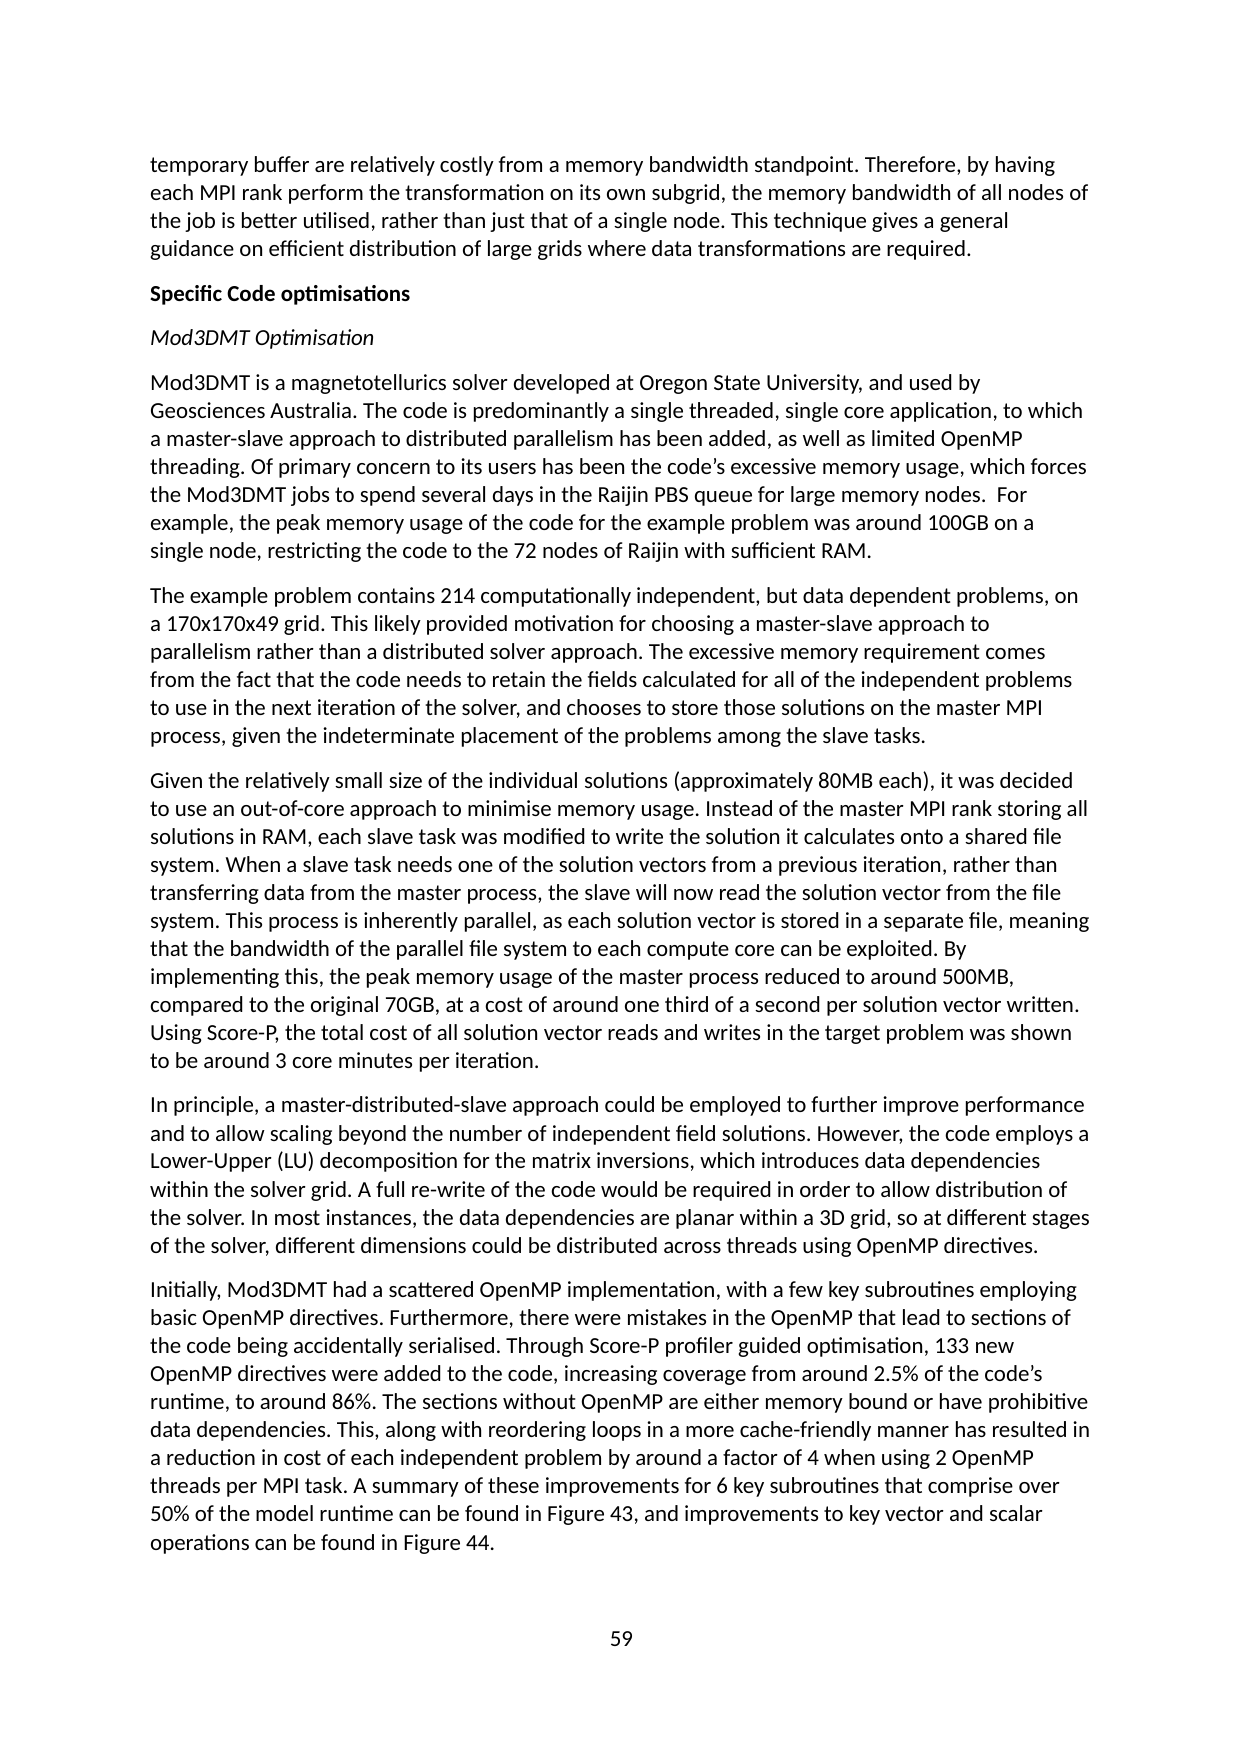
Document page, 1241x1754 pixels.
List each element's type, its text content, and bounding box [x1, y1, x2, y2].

text temporary buffer are relatively costly from a memory bandwidth standpoint. Therefore, by having each MPI rank perform the transformation on its own subgrid, the memory bandwidth of all nodes of the job is better utilised, rather than just that of a single node. This technique gives a general guidance on efficient distribution of large grids where data transformations are required. [150, 150, 1092, 262]
text The example problem contains 214 computationally independent, but data dependent problems, on a 170x170x49 grid. This likely provided motivation for choosing a master-slave approach to parallelism rather than a distributed solver approach. The excessive memory requirement comes from the fact that the code needs to retain the fields calculated for all of the independent problems to use in the next iteration of the solver, and chooses to store those solutions on the master MPI process, given the indeterminate placement of the problems among the slave tasks. [150, 581, 1092, 749]
text In principle, a master-distributed-slave approach could be employed to further improve performance and to allow scaling beyond the number of independent field solutions. However, the code employs a Lower-Upper (LU) decomposition for the matrix inversions, which introduces data dependencies within the solver grid. A full re-write of the code would be required in order to allow distribution of the solver. In most instances, the data dependencies are planar within a 3D grid, so at different stages of the solver, different dimensions could be distributed across threads using OpenMP directives. [150, 1091, 1092, 1259]
text Mod3DMT is a magnetotellurics solver developed at Oregon State University, and used by Geosciences Australia. The code is predominantly a single threaded, single core application, to which a master-slave approach to distributed parallelism has been added, as well as limited OpenMP threading. Of primary concern to its users has been the code’s excessive memory usage, which forces the Mod3DMT jobs to spend several days in the Raijin PBS queue for large memory nodes. For example, the peak memory usage of the code for the example problem was around 100GB on a single node, restricting the code to the 72 nodes of Raijin with sufficient RAM. [150, 368, 1092, 564]
text Given the relatively small size of the individual solutions (approximately 80MB each), it was decided to use an out-of-core approach to minimise memory usage. Instead of the master MPI rank storing all solutions in RAM, each slave task was modified to write the solution it calculates onto a shared file system. When a slave task needs one of the solution vectors from a previous iteration, rather than transferring data from the master process, the slave will now read the solution vector from the file system. This process is inherently parallel, as each solution vector is stored in a separate file, meaning that the bandwidth of the parallel file system to each compute core can be exploited. By implementing this, the peak memory usage of the master process reduced to around 500MB, compared to the original 70GB, at a cost of around one third of a second per solution vector written. Using Score-P, the total cost of all solution vector reads and writes in the target problem was shown to be around 3 core minutes per iteration. [150, 766, 1092, 1074]
text Mod3DMT Optimisation [150, 323, 1092, 351]
text Specific Code optimisations [150, 279, 1092, 307]
text Initially, Mod3DMT had a scattered OpenMP implementation, with a few key subroutines employing basic OpenMP directives. Furthermore, there were mistakes in the OpenMP that lead to sections of the code being accidentally serialised. Through Score-P profiler guided optimisation, 133 new OpenMP directives were added to the code, increasing coverage from around 2.5% of the code’s runtime, to around 86%. The sections without OpenMP are either memory bound or have prohibitive data dependencies. This, along with reordering loops in a more cache-friendly manner has resulted in a reduction in cost of each independent problem by around a factor of 4 when using 2 OpenMP threads per MPI task. A summary of these improvements for 6 key subroutines that comprise over 50% of the model runtime can be found in Figure 43, and improvements to key vector and scalar operations can be found in Figure 44. [150, 1275, 1092, 1556]
